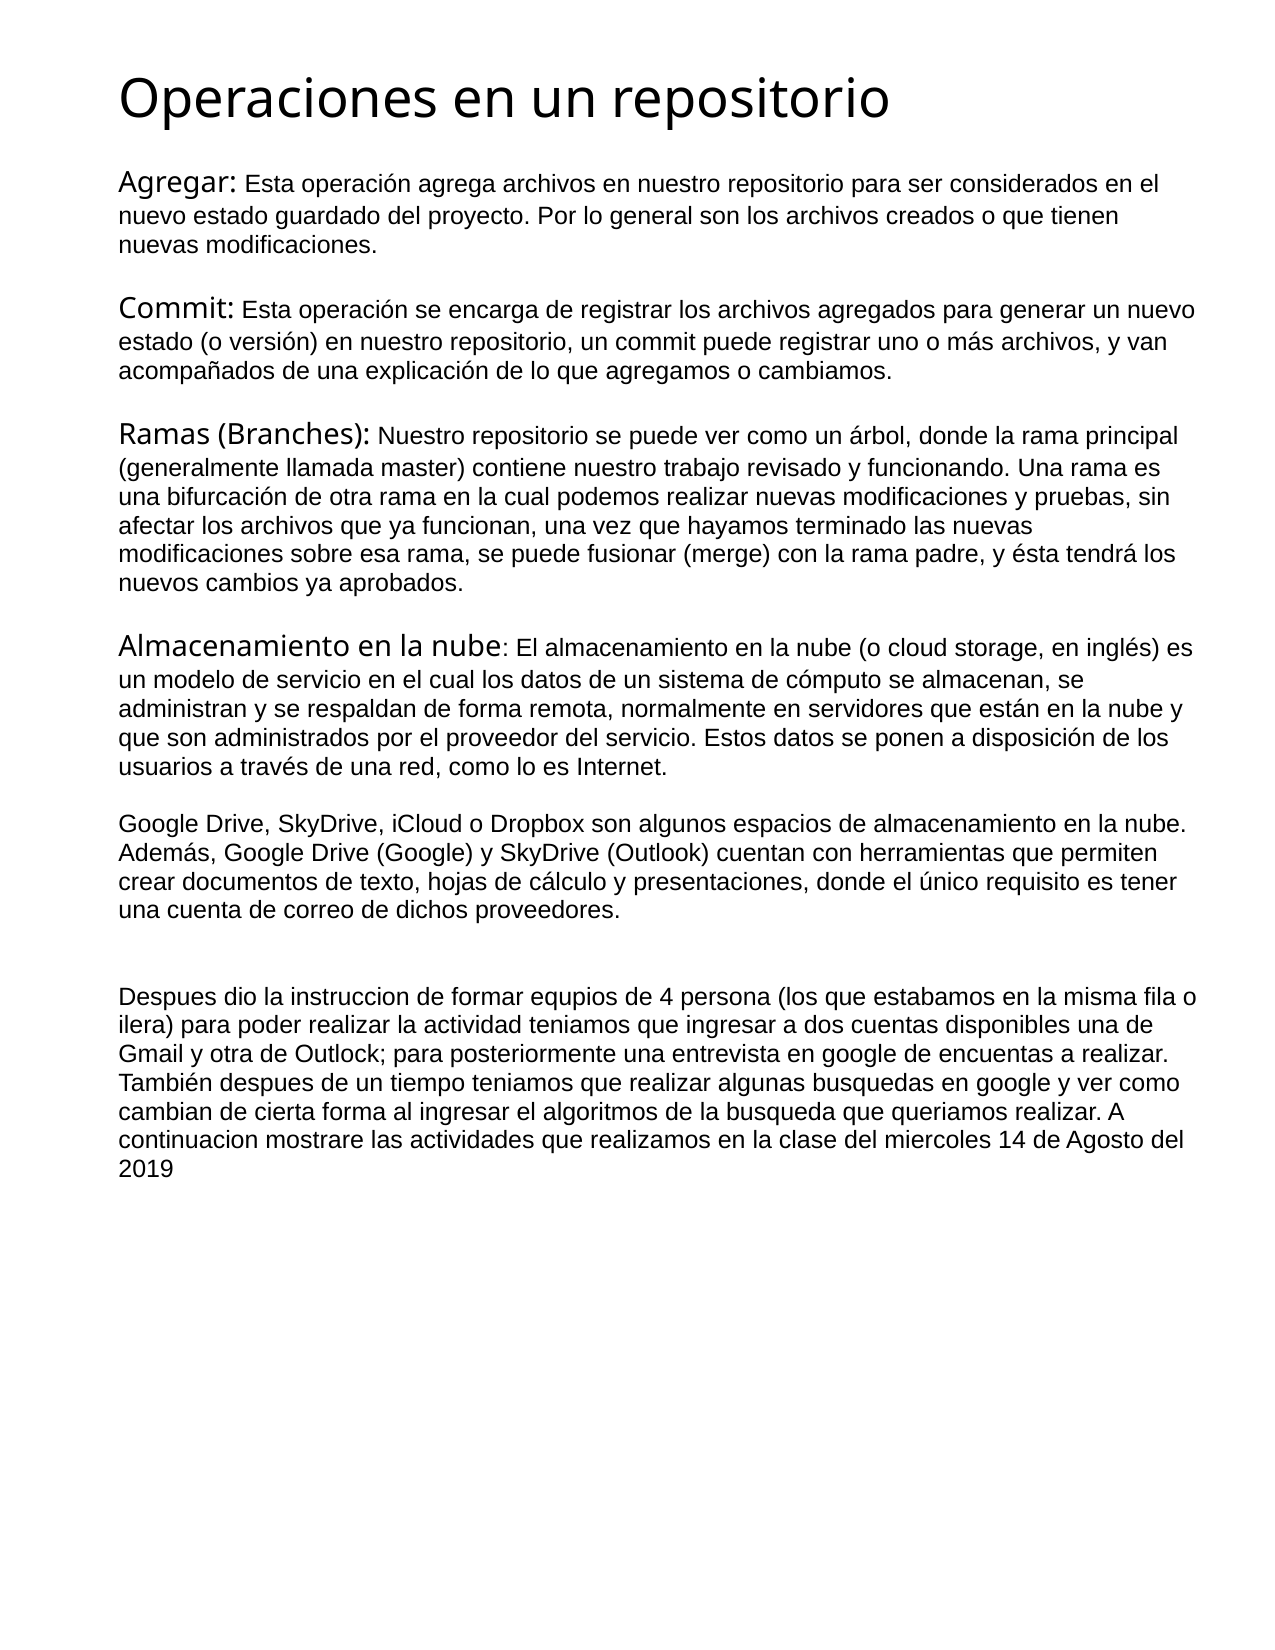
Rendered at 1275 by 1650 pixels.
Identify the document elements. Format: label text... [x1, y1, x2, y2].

text Commit: Esta operación se encarga de registrar los archivos agregados para generar un nuevo estado (o versión) en nuestro repositorio, un commit puede registrar uno o más archivos, y van acompañados de una explicación de lo que agregamos o cambiamos. [118, 288, 1205, 385]
text También despues de un tiempo teniamos que realizar algunas busquedas en google y ver como cambian de cierta forma al ingresar el algoritmos de la busqueda que queriamos realizar. A continuacion mostrare las actividades que realizamos en la clase del miercoles 14 de Agosto del 2019 [118, 1068, 1205, 1183]
text Almacenamiento en la nube: El almacenamiento en la nube (o cloud storage, en inglés) es un modelo de servicio en el cual los datos de un sistema de cómputo se almacenan, se administran y se respaldan de forma remota, normalmente en servidores que están en la nube y que son administrados por el proveedor del servicio. Estos datos se ponen a disposición de los usuarios a través de una red, como lo es Internet. [118, 626, 1205, 780]
text Ramas (Branches): Nuestro repositorio se puede ver como un árbol, donde la rama principal (generalmente llamada master) contiene nuestro trabajo revisado y funcionando. Una rama es una bifurcación de otra rama en la cual podemos realizar nuevas modificaciones y pruebas, sin afectar los archivos que ya funcionan, una vez que hayamos terminado las nuevas modificaciones sobre esa rama, se puede fusionar (merge) con la rama padre, y ésta tendrá los nuevos cambios ya aprobados. [118, 413, 1205, 597]
text Despues dio la instruccion de formar equpios de 4 persona (los que estabamos en la misma fila o ilera) para poder realizar la actividad teniamos que ingresar a dos cuentas disponibles una de Gmail y otra de Outlock; para posteriormente una entrevista en google de encuentas a realizar. [118, 982, 1205, 1068]
text Google Drive, SkyDrive, iCloud o Dropbox son algunos espacios de almacenamiento en la nube. Además, Google Drive (Google) y SkyDrive (Outlook) cuentan con herramientas que permiten crear documentos de texto, hojas de cálculo y presentaciones, donde el único requisito es tener una cuenta de correo de dichos proveedores. [118, 809, 1205, 924]
text Operaciones en un repositorio [118, 59, 1205, 133]
text Agregar: Esta operación agrega archivos en nuestro repositorio para ser considerados en el nuevo estado guardado del proyecto. Por lo general son los archivos creados o que tienen nuevas modificaciones. [118, 162, 1205, 259]
